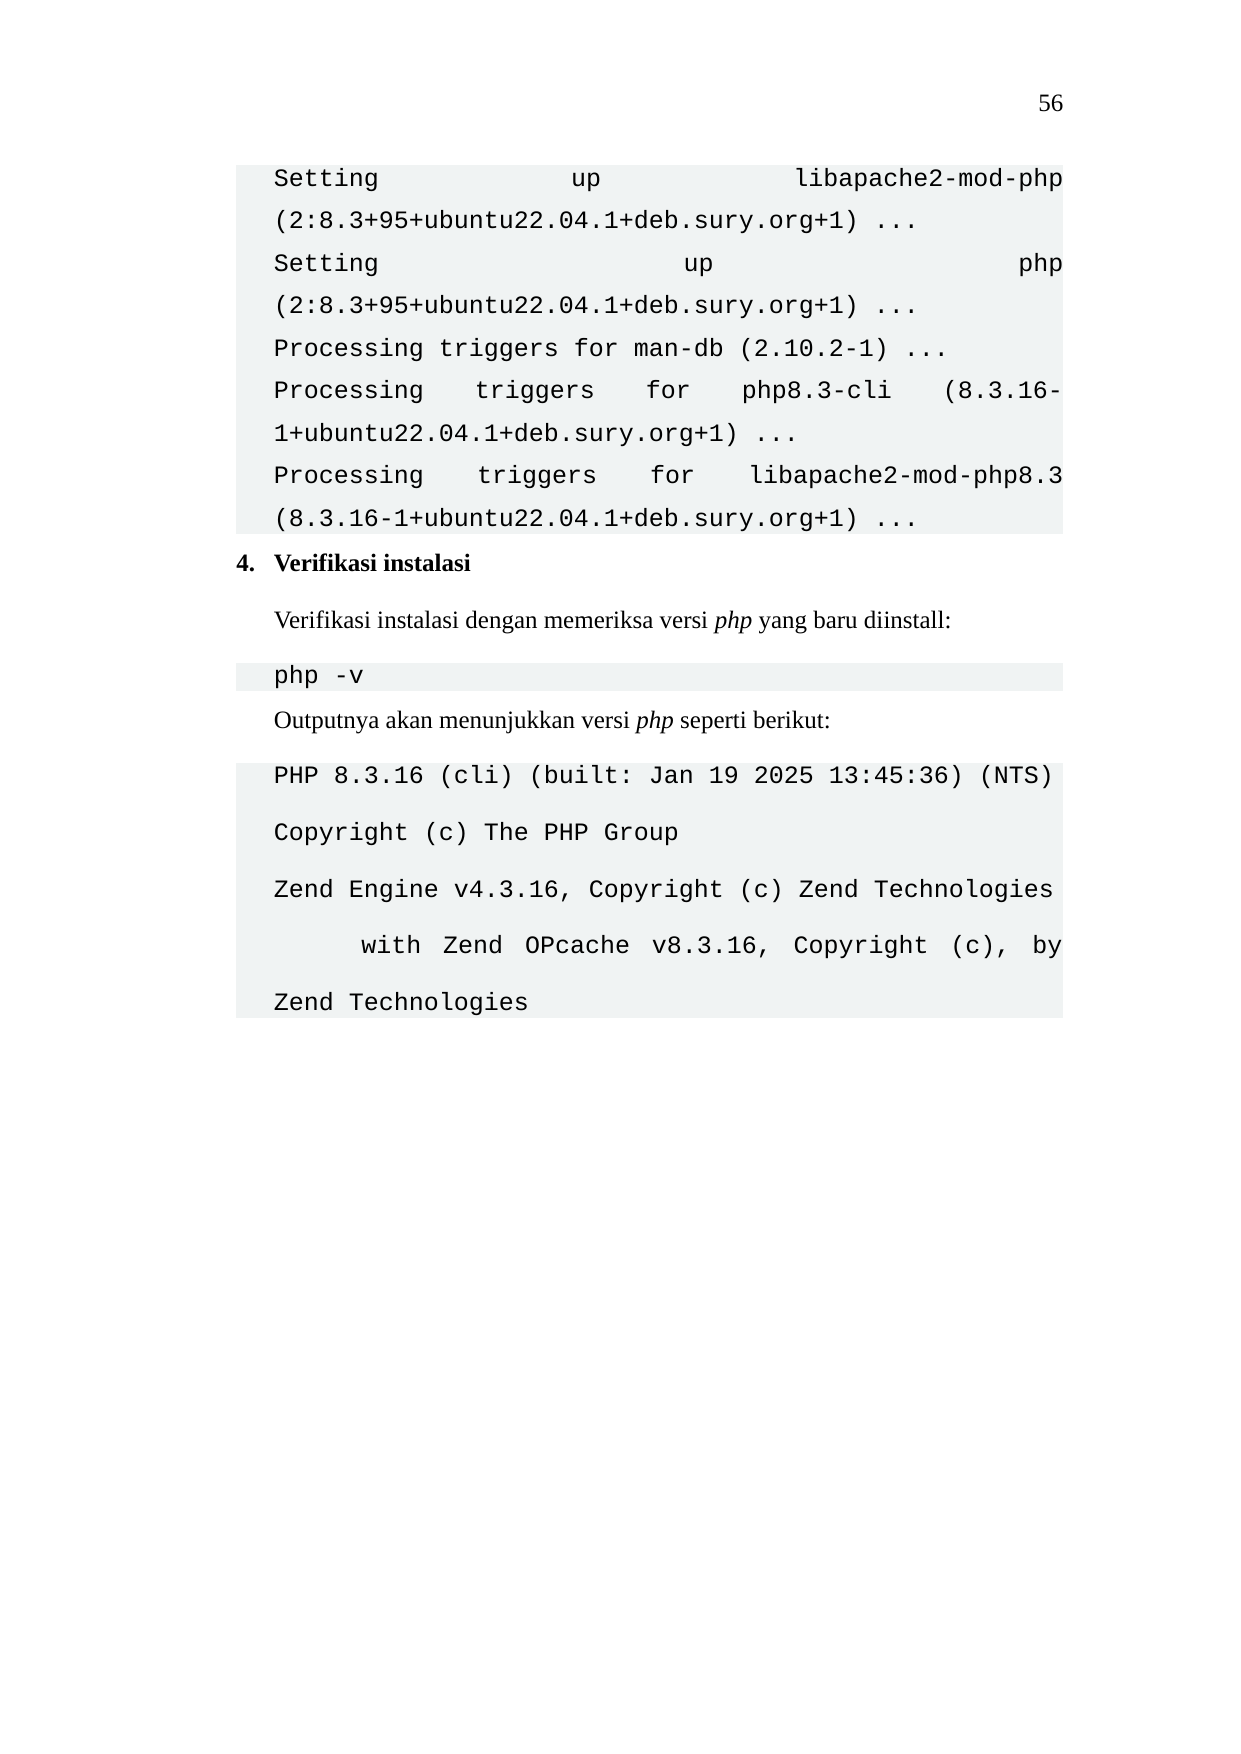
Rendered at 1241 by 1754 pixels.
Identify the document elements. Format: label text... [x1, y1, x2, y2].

list Outputnya akan menunjukkan versi php seperti berikut: [236, 705, 1063, 734]
list Setting up php (2:8.3+95+ubuntu22.04.1+deb.sury.org+1) ... [236, 250, 1063, 321]
list Verifikasi instalasi dengan memeriksa versi php yang baru diinstall: [236, 605, 1063, 634]
list Setting up libapache2-mod-php (2:8.3+95+ubuntu22.04.1+deb.sury.org+1) ... [236, 165, 1063, 236]
list Processing triggers for php8.3-cli (8.3.16-1+ubuntu22.04.1+deb.sury.org+1) ... [236, 378, 1063, 449]
list Processing triggers for man-db (2.10.2-1) ... [236, 335, 1063, 364]
list Zend Engine v4.3.16, Copyright (c) Zend Technologies [236, 876, 1063, 904]
list with Zend OPcache v8.3.16, Copyright (c), by Zend Technologies [236, 933, 1063, 1018]
list PHP 8.3.16 (cli) (built: Jan 19 2025 13:45:36) (NTS) [236, 763, 1063, 791]
list Processing triggers for libapache2-mod-php8.3 (8.3.16-1+ubuntu22.04.1+deb.sury.org+1) ... [236, 463, 1063, 534]
list php -v [236, 663, 1063, 691]
list Verifikasi instalasi [236, 548, 1063, 577]
list Copyright (c) The PHP Group [236, 819, 1063, 848]
